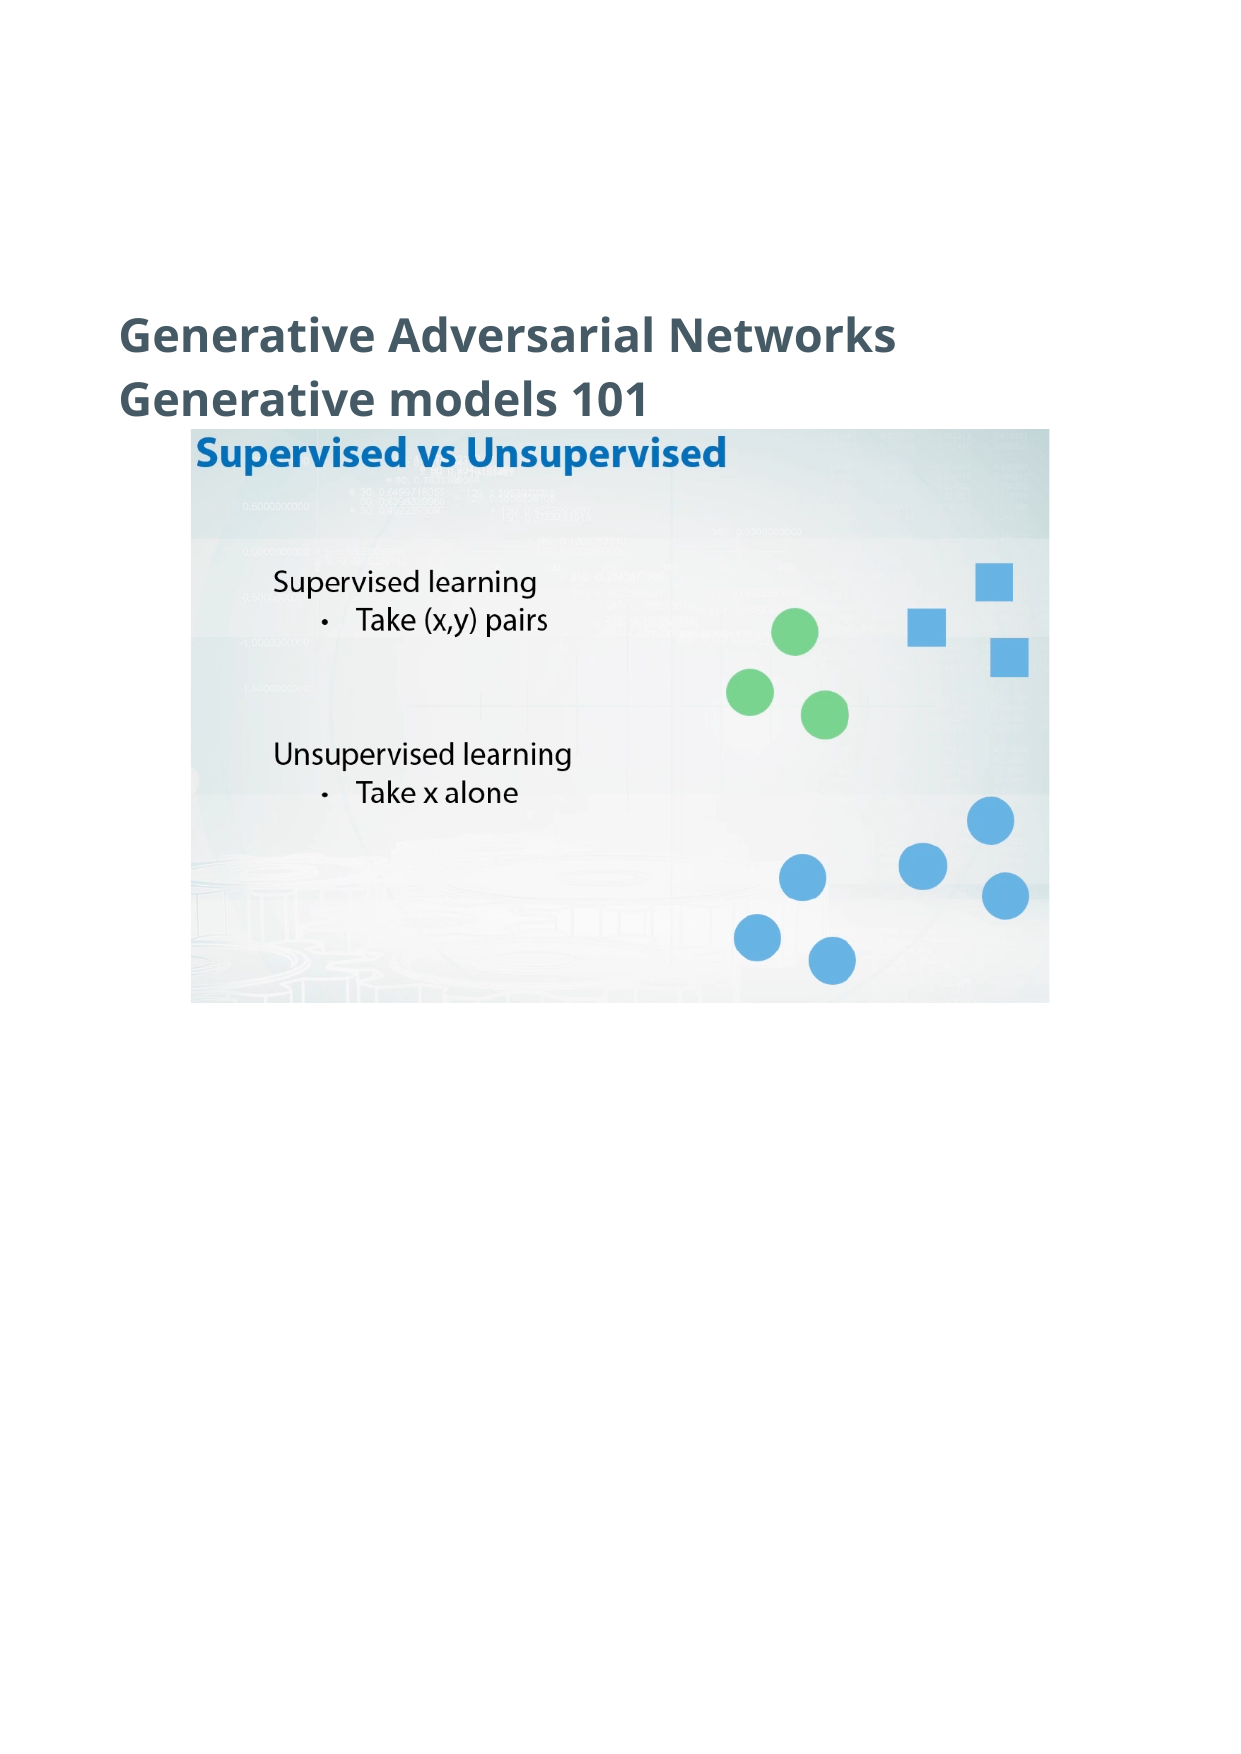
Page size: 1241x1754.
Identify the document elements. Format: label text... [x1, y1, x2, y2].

subtitle Generative Adversarial Networks [118, 302, 1122, 366]
subtitle Generative models 101 [118, 366, 1122, 430]
picture [190, 429, 1050, 1003]
